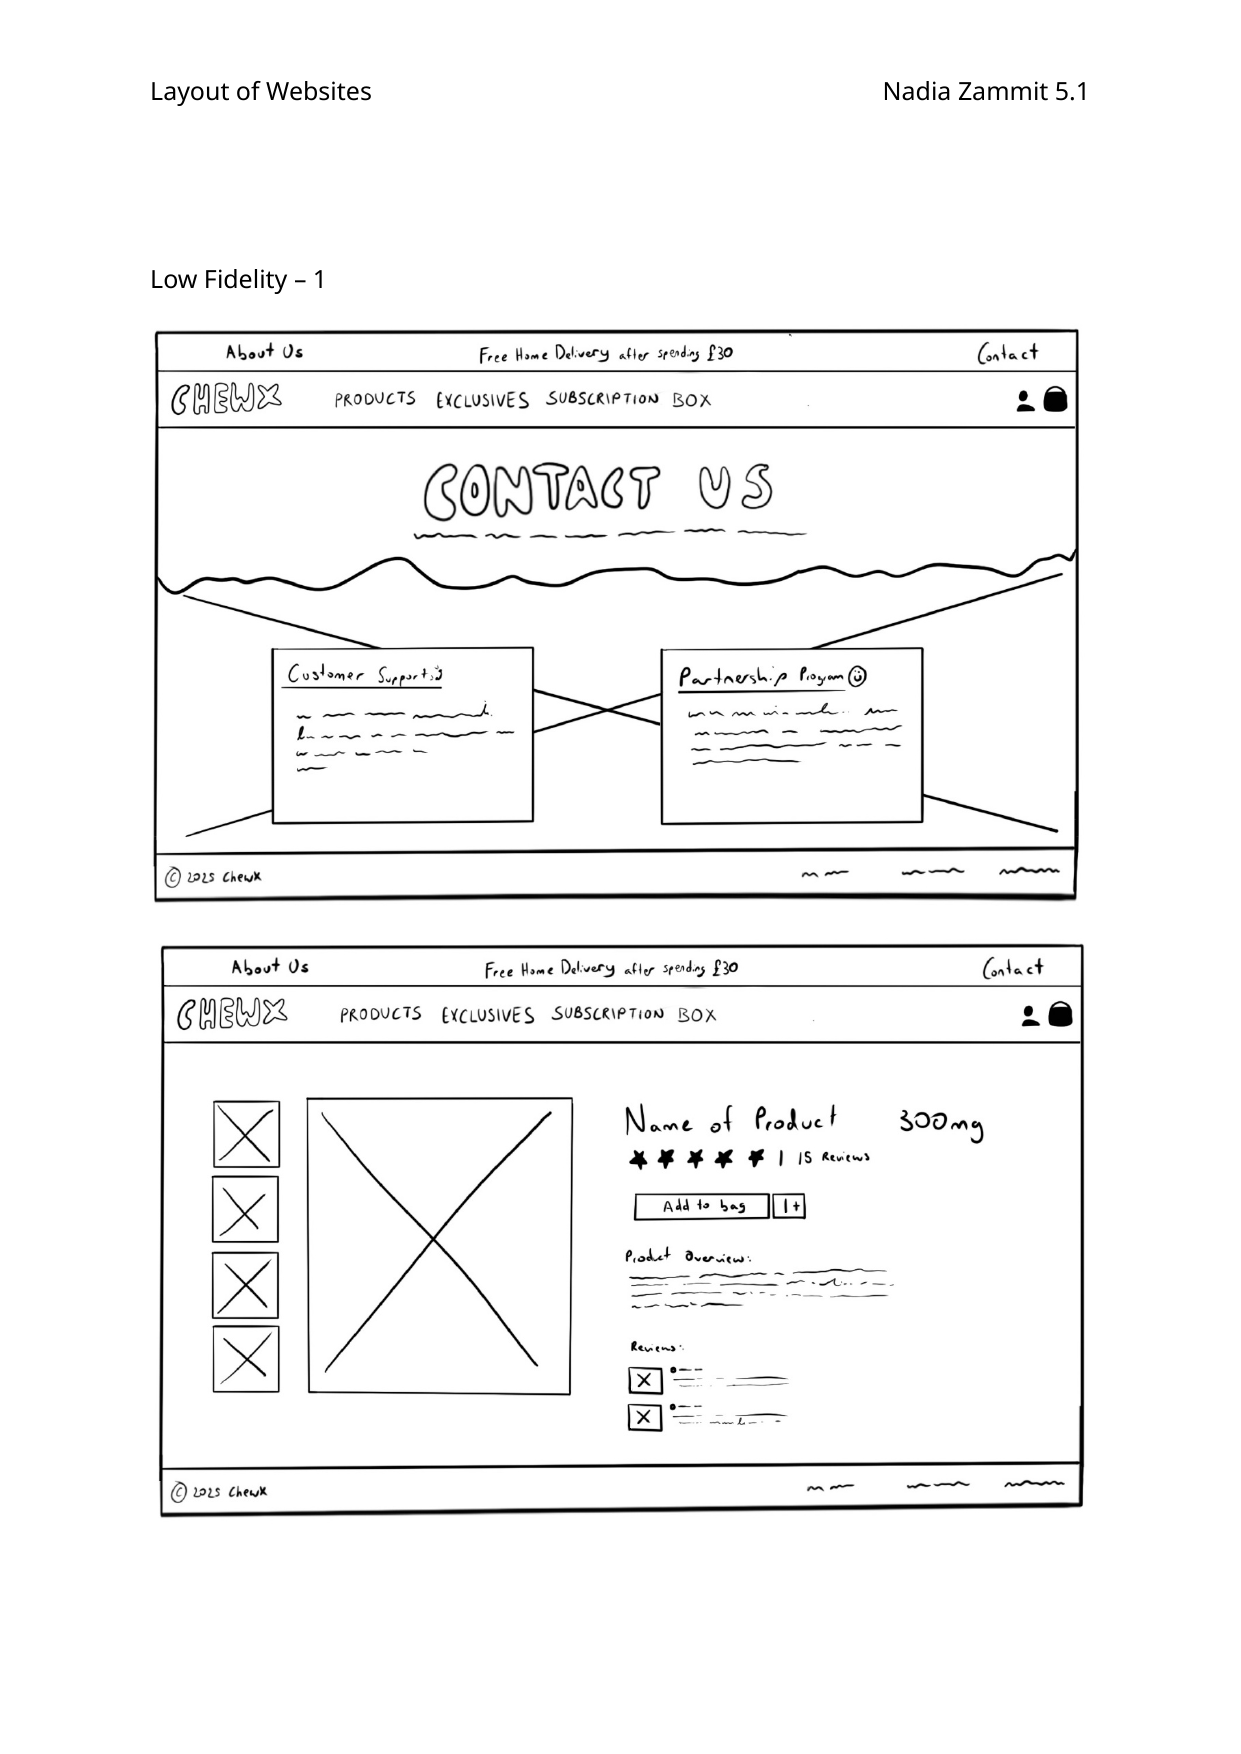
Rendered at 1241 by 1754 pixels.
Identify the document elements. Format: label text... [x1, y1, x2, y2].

text Low Fidelity – 1 [150, 262, 1090, 296]
